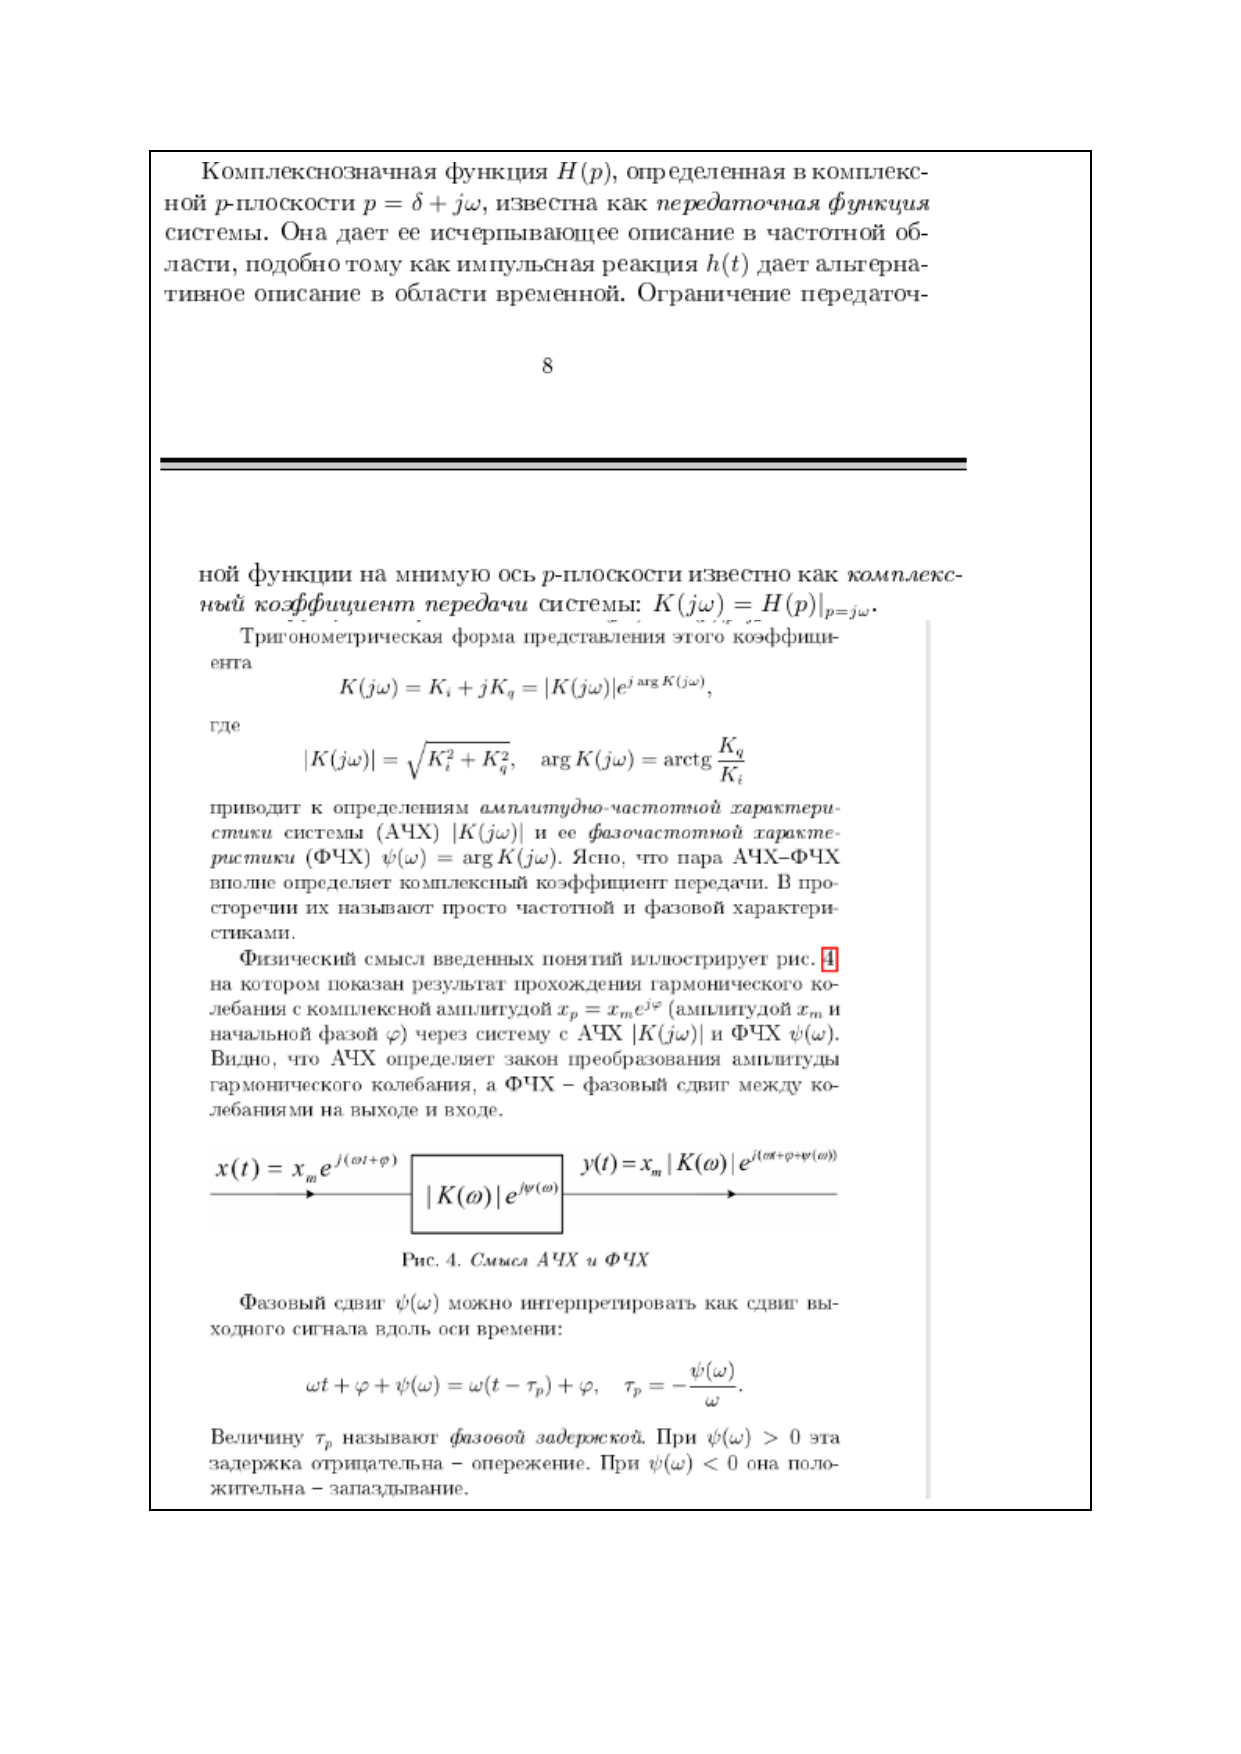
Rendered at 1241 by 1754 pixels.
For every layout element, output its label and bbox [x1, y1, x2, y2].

table_cell [151, 152, 1090, 1509]
picture [160, 162, 967, 1499]
